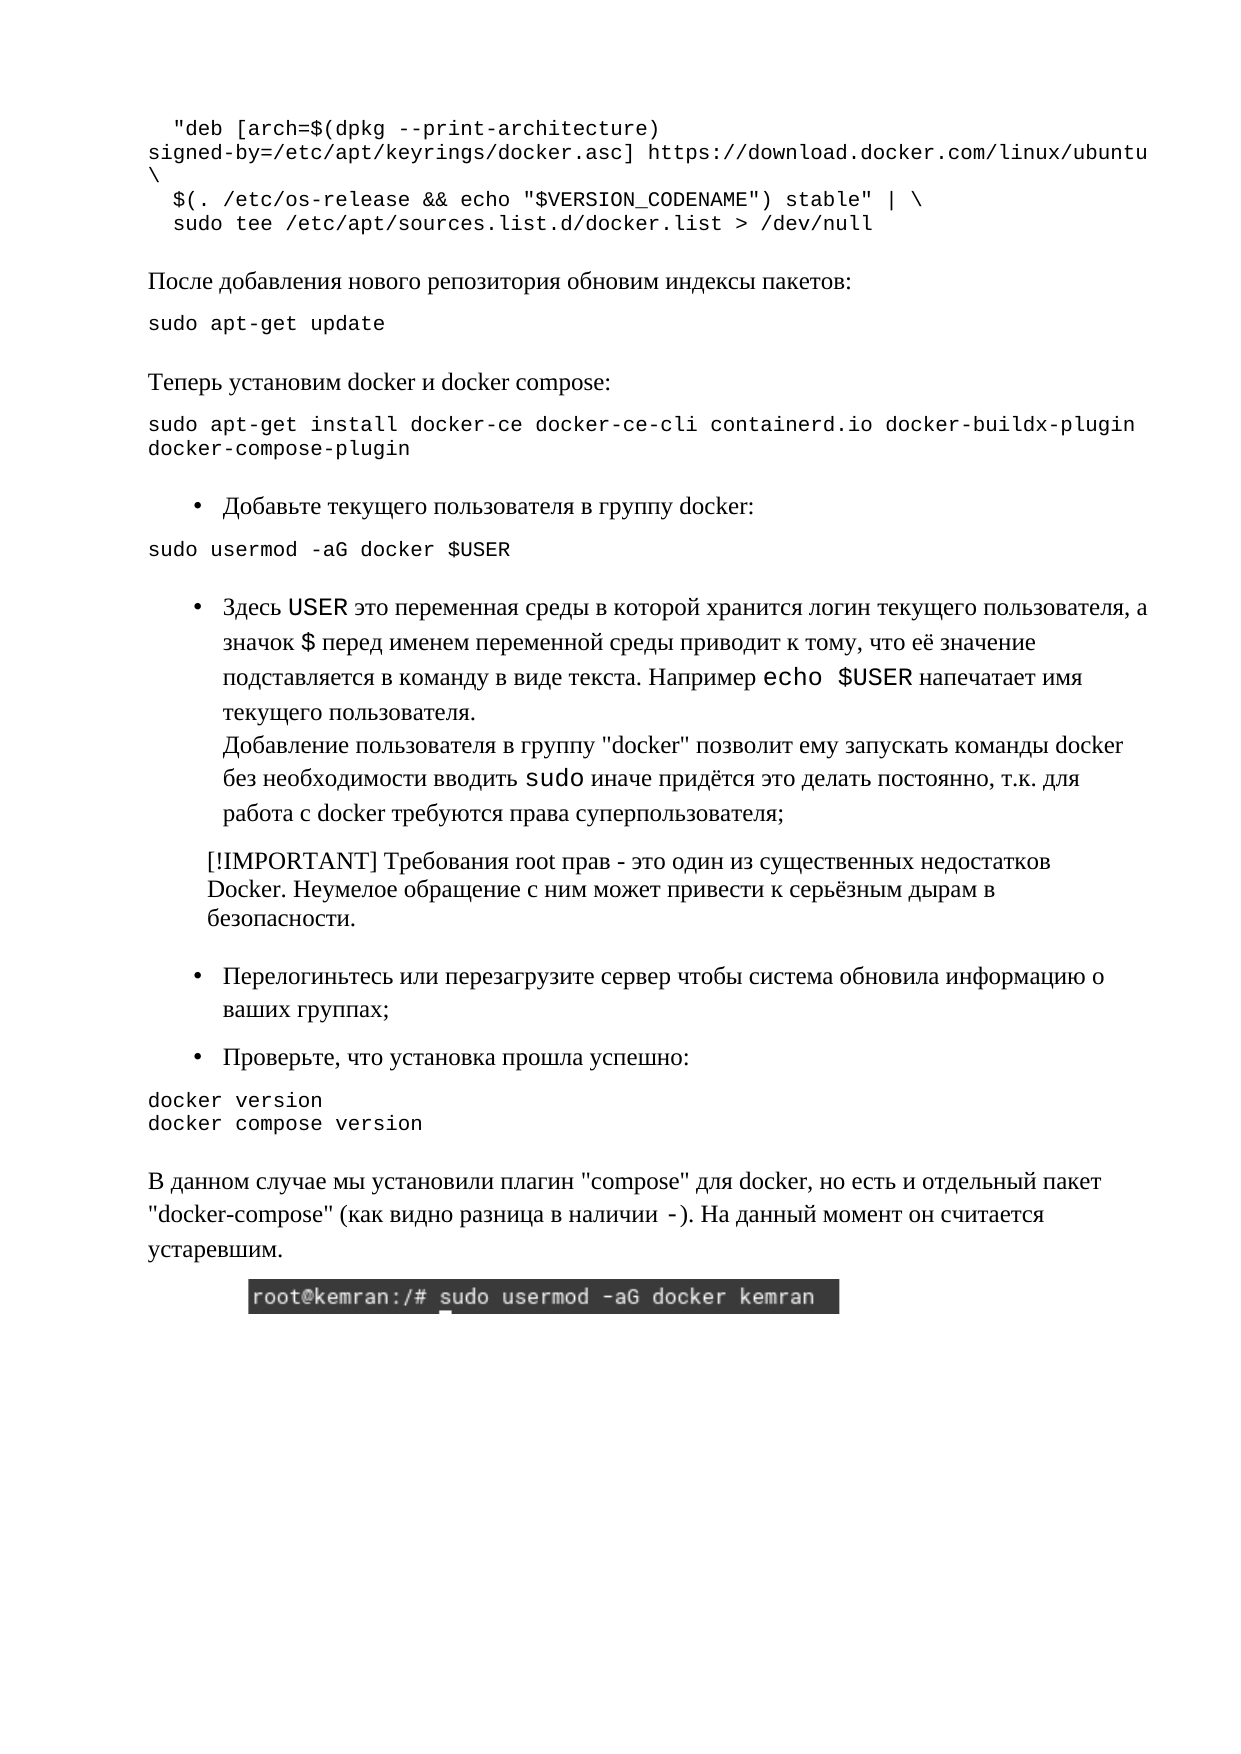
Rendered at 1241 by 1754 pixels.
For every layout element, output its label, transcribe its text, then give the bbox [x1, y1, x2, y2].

list Перелогиньтесь или перезагрузите сервер чтобы система обновила информацию о ваших группах; [193, 961, 1152, 1023]
text docker version [148, 1090, 1152, 1113]
text sudo apt-get update [148, 313, 1152, 337]
text [!IMPORTANT] Требования root прав - это один из существенных недостатков Docker. Неумелое обращение с ним может привести к серьёзным дырам в безопасности. [207, 846, 1092, 932]
text sudo tee /etc/apt/sources.list.d/docker.list > /dev/null [148, 213, 1152, 236]
text Теперь установим docker и docker compose: [148, 367, 1152, 395]
text sudo apt-get install docker-ce docker-ce-cli containerd.io docker-buildx-plugin docker-compose-plugin [148, 414, 1152, 461]
picture [247, 1279, 840, 1314]
text $(. /etc/os-release && echo "$VERSION_CODENAME") stable" | \ [148, 189, 1152, 213]
text После добавления нового репозитория обновим индексы пакетов: [148, 266, 1152, 294]
list Добавьте текущего пользователя в группу docker: [193, 491, 1152, 520]
list Здесь USER это переменная среды в которой хранится логин текущего пользователя, а значок $ перед именем переменной среды приводит к тому, что её значение подставляется в команду в виде текста. Например echo $USER напечатает имя текущего пользователя. Добавление пользователя в группу "docker" позволит ему запускать команды docker без необходимости вводить sudo иначе придётся это делать постоянно, т.к. для работа с docker требуются права суперпользователя; [193, 592, 1152, 827]
text docker compose version [148, 1113, 1152, 1137]
list Проверьте, что установка прошла успешно: [193, 1042, 1152, 1071]
text "deb [arch=$(dpkg --print-architecture) signed-by=/etc/apt/keyrings/docker.asc] https://download.docker.com/linux/ubuntu \ [148, 118, 1152, 189]
text sudo usermod -aG docker $USER [148, 538, 1152, 562]
text В данном случае мы установили плагин "compose" для docker, но есть и отдельный пакет "docker-compose" (как видно разница в наличии -). На данный момент он считается устаревшим. [148, 1166, 1152, 1263]
